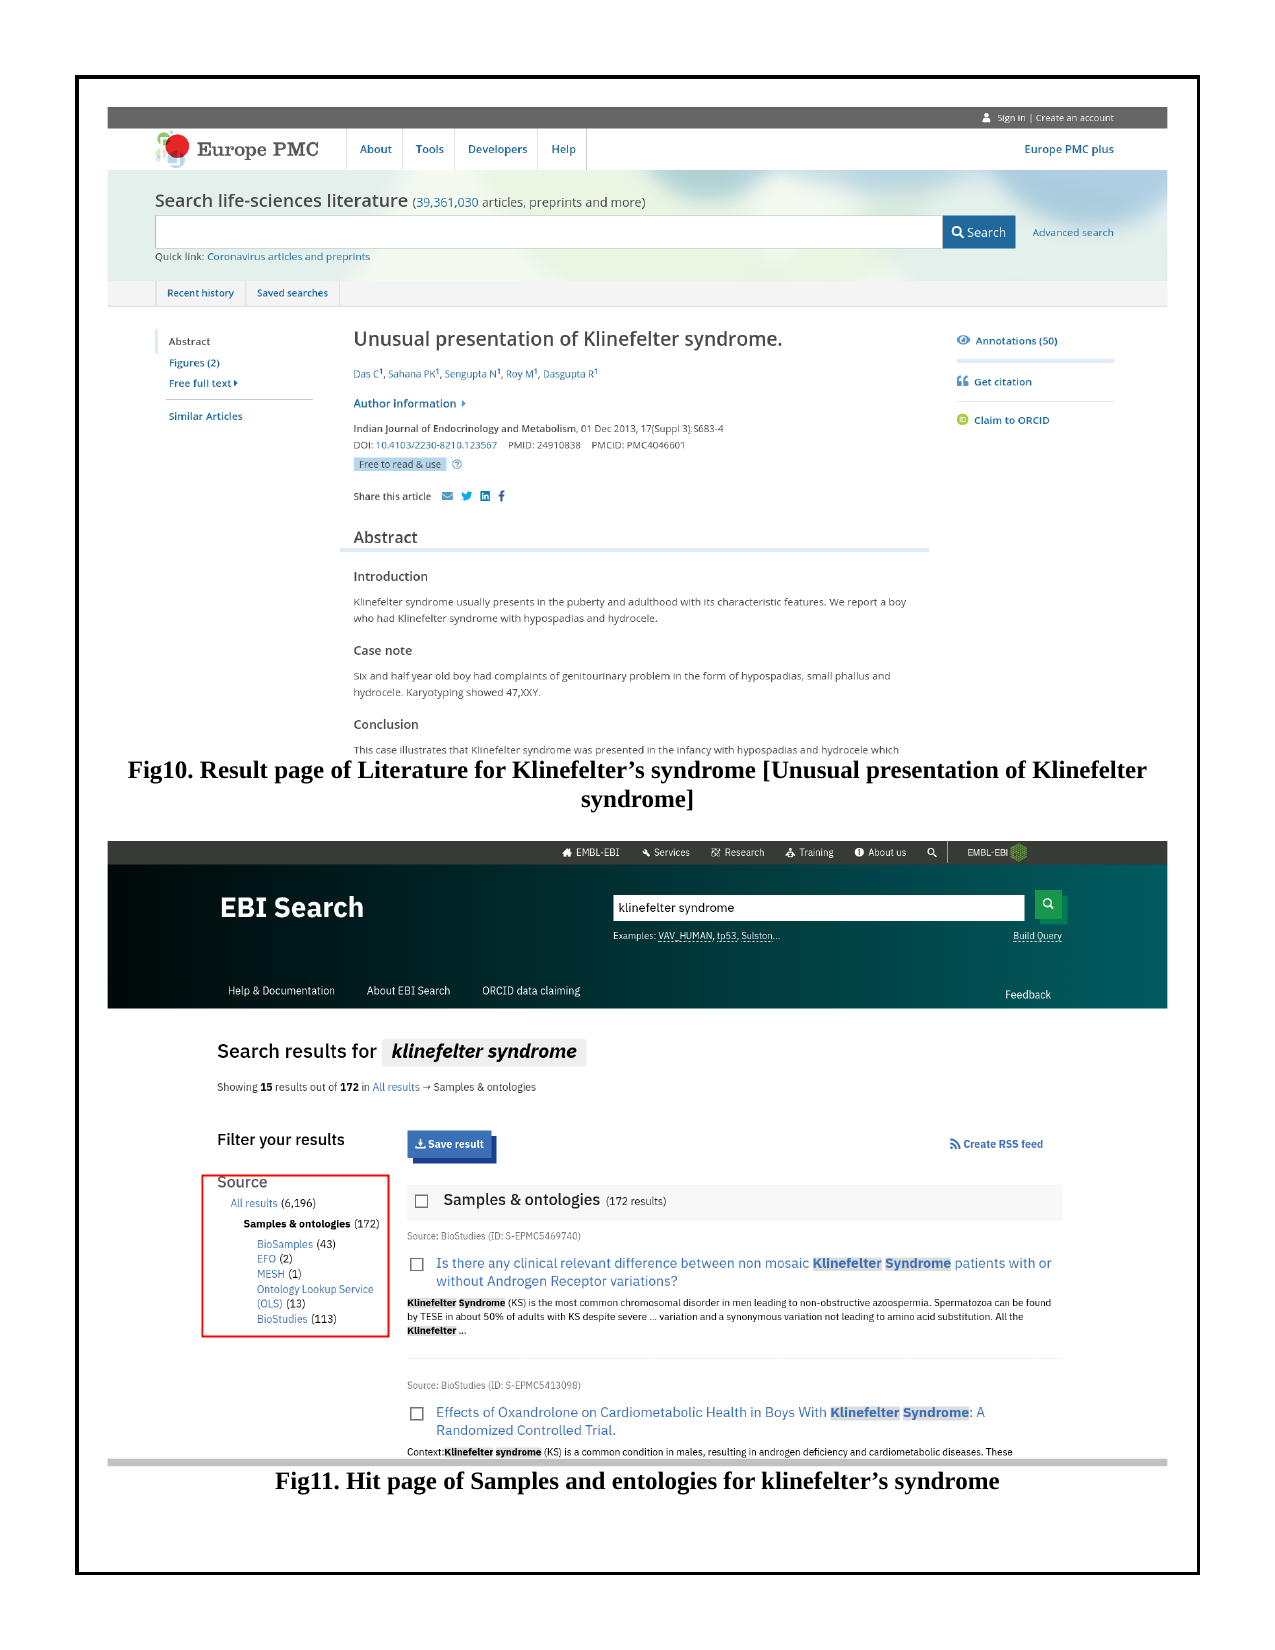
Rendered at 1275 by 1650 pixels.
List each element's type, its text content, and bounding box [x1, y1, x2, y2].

picture [107, 841, 1168, 1467]
picture [107, 107, 1168, 756]
text Fig11. Hit page of Samples and entologies for klinefelter’s syndrome [108, 1467, 1167, 1495]
text Fig10. Result page of Literature for Klinefelter’s syndrome [Unusual presentation of Klinefelter syndrome] [108, 756, 1167, 813]
